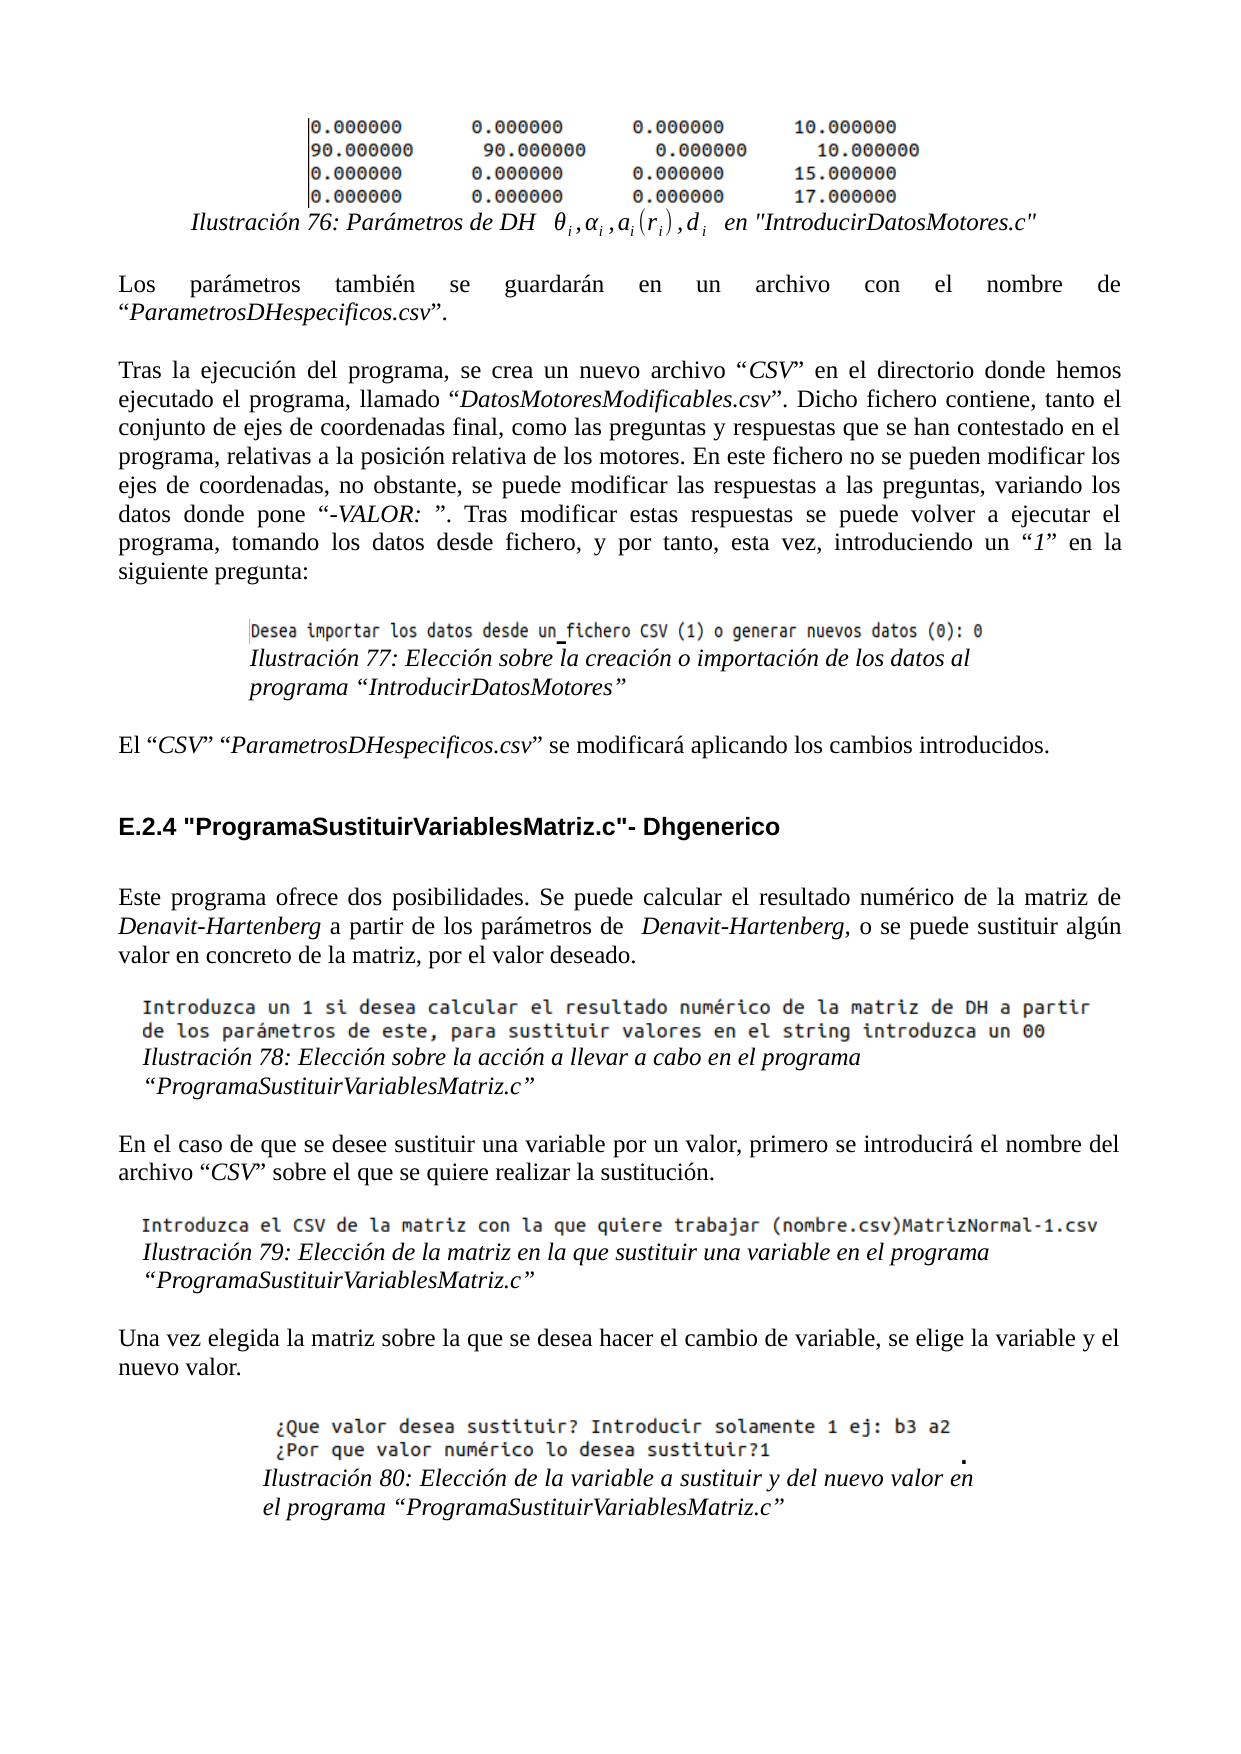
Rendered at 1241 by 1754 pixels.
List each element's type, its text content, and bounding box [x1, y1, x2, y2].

text Este programa ofrece dos posibilidades. Se puede calcular el resultado numérico de la matriz de Denavit-Hartenberg a partir de los parámetros de Denavit-Hartenberg, o se puede sustituir algún valor en concreto de la matriz, por el valor deseado. [118, 882, 1122, 968]
text El “CSV” “ParametrosDHespecificos.csv” se modificará aplicando los cambios introducidos. [118, 730, 1122, 758]
text Ilustración 80: Elección de la variable a sustituir y del nuevo valor en el programa “ProgramaSustituirVariablesMatriz.c” [263, 1423, 977, 1521]
text Ilustración 77: Elección sobre la creación o importación de los datos al programa “IntroducirDatosMotores” [249, 644, 991, 701]
text Ilustración 79: Elección de la matriz en la que sustituir una variable en el programa “ProgramaSustituirVariablesMatriz.c” [142, 1237, 1108, 1294]
text Una vez elegida la matriz sobre la que se desea hacer el cambio de variable, se elige la variable y el nuevo valor. [118, 1323, 1122, 1380]
text Ilustración 76: Parámetros de DHen "IntroducirDatosMotores.c" [191, 131, 1049, 240]
text Ilustración 78: Elección sobre la acción a llevar a cabo en el programa “ProgramaSustituirVariablesMatriz.c” [142, 1043, 1098, 1100]
text Los parámetros también se guardarán en un archivo con el nombre de “ParametrosDHespecificos.csv”. [118, 269, 1122, 326]
subtitle E.2.4 "ProgramaSustituirVariablesMatriz.c"- Dhgenerico [118, 812, 1122, 841]
text En el caso de que se desee sustituir una variable por un valor, primero se introducirá el nombre del archivo “CSV” sobre el que se quiere realizar la sustitución. [118, 1129, 1122, 1186]
text Tras la ejecución del programa, se crea un nuevo archivo “CSV” en el directorio donde hemos ejecutado el programa, llamado “DatosMotoresModificables.csv”. Dicho fichero contiene, tanto el conjunto de ejes de coordenadas final, como las preguntas y respuestas que se han contestado en el programa, relativas a la posición relativa de los motores. En este fichero no se pueden modificar los ejes de coordenadas, no obstante, se puede modificar las respuestas a las preguntas, variando los datos donde pone “-VALOR: ”. Tras modificar estas respuestas se puede volver a ejecutar el programa, tomando los datos desde fichero, y por tanto, esta vez, introduciendo un “1” en la siguiente pregunta: [118, 355, 1122, 585]
